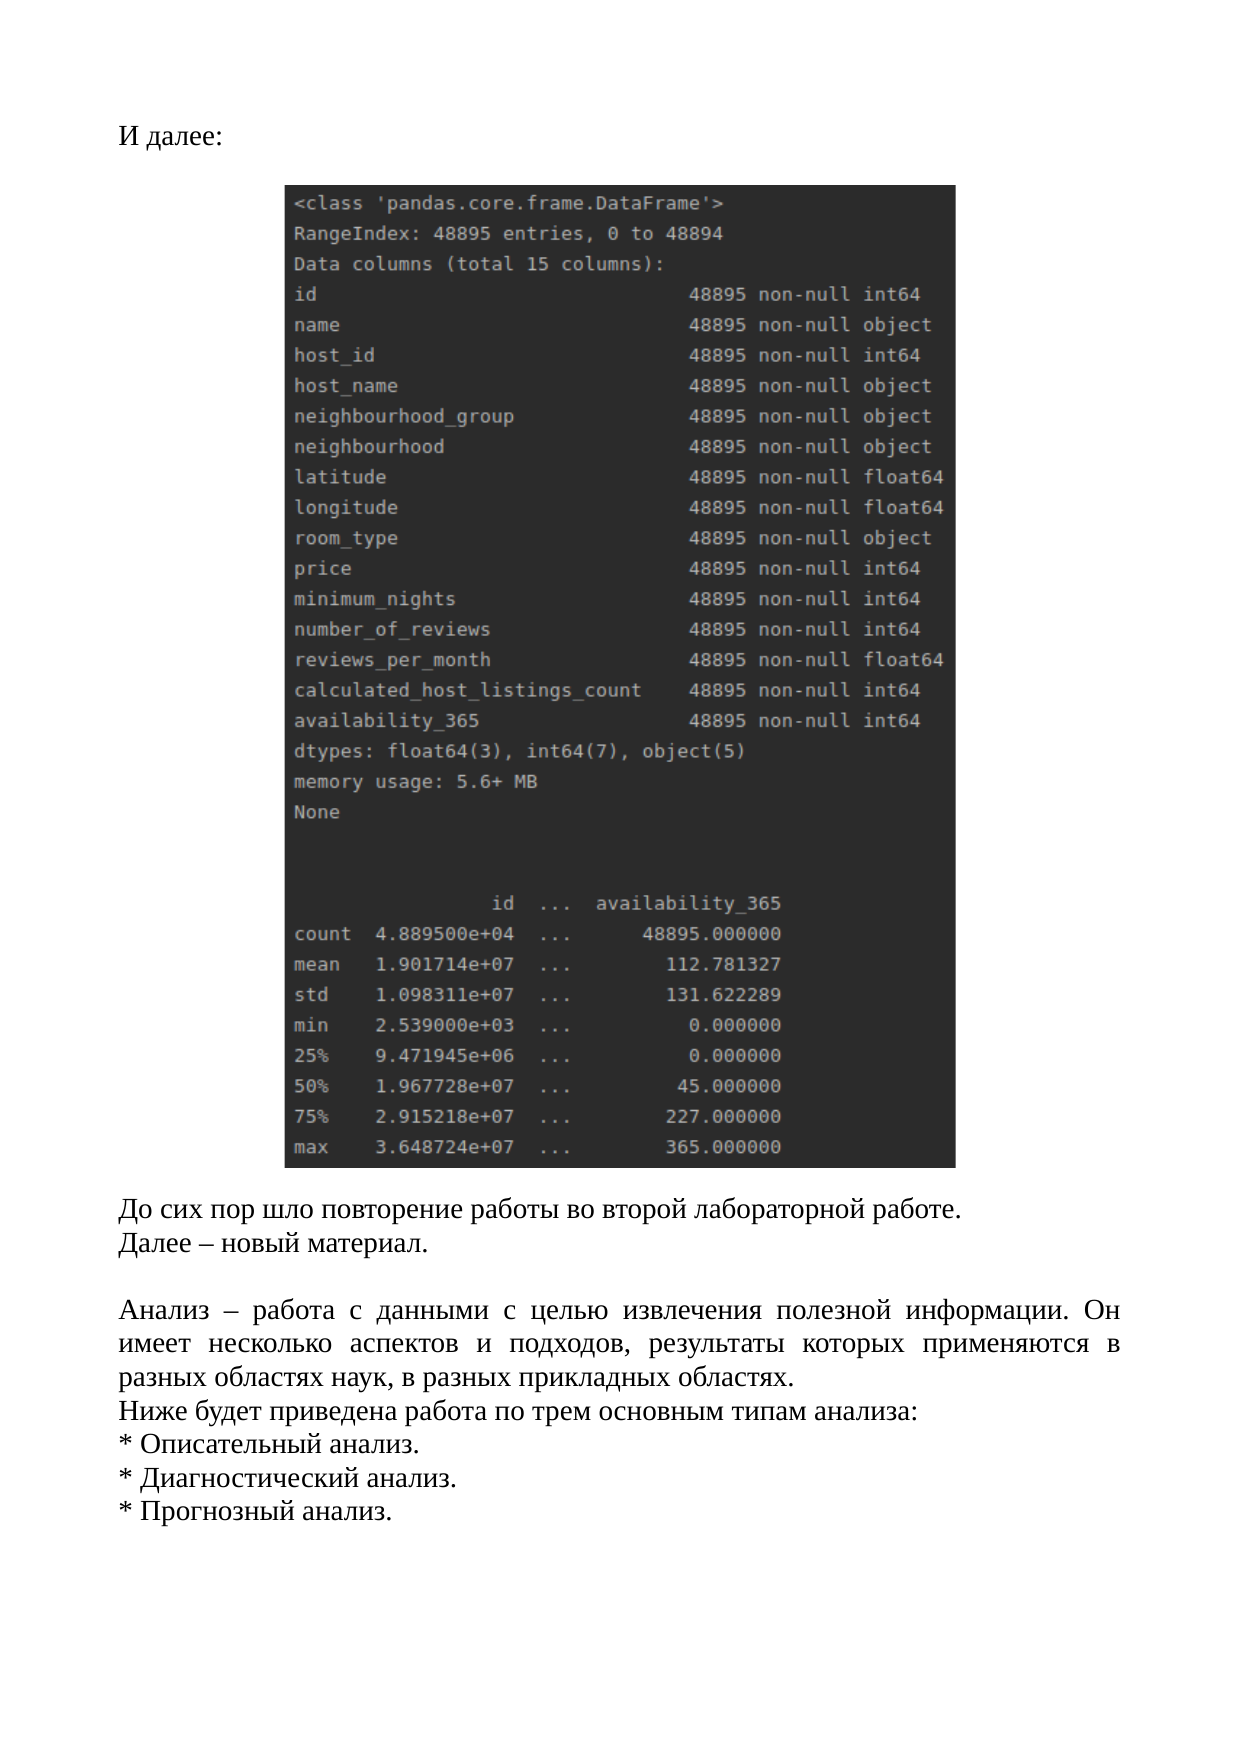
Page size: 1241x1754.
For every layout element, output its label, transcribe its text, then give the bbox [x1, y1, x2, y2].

text И далее: [118, 118, 1122, 152]
text Анализ – работа с данными с целью извлечения полезной информации. Он имеет несколько аспектов и подходов, результаты которых применяются в разных областях наук, в разных прикладных областях. [118, 1292, 1122, 1393]
text * Описательный анализ. [118, 1426, 1122, 1460]
picture [284, 185, 956, 1168]
text Далее – новый материал. [118, 1225, 1122, 1258]
text До сих пор шло повторение работы во второй лабораторной работе. [118, 1191, 1122, 1225]
text * Прогнозный анализ. [118, 1493, 1122, 1527]
text * Диагностический анализ. [118, 1460, 1122, 1493]
text Ниже будет приведена работа по трем основным типам анализа: [118, 1393, 1122, 1426]
